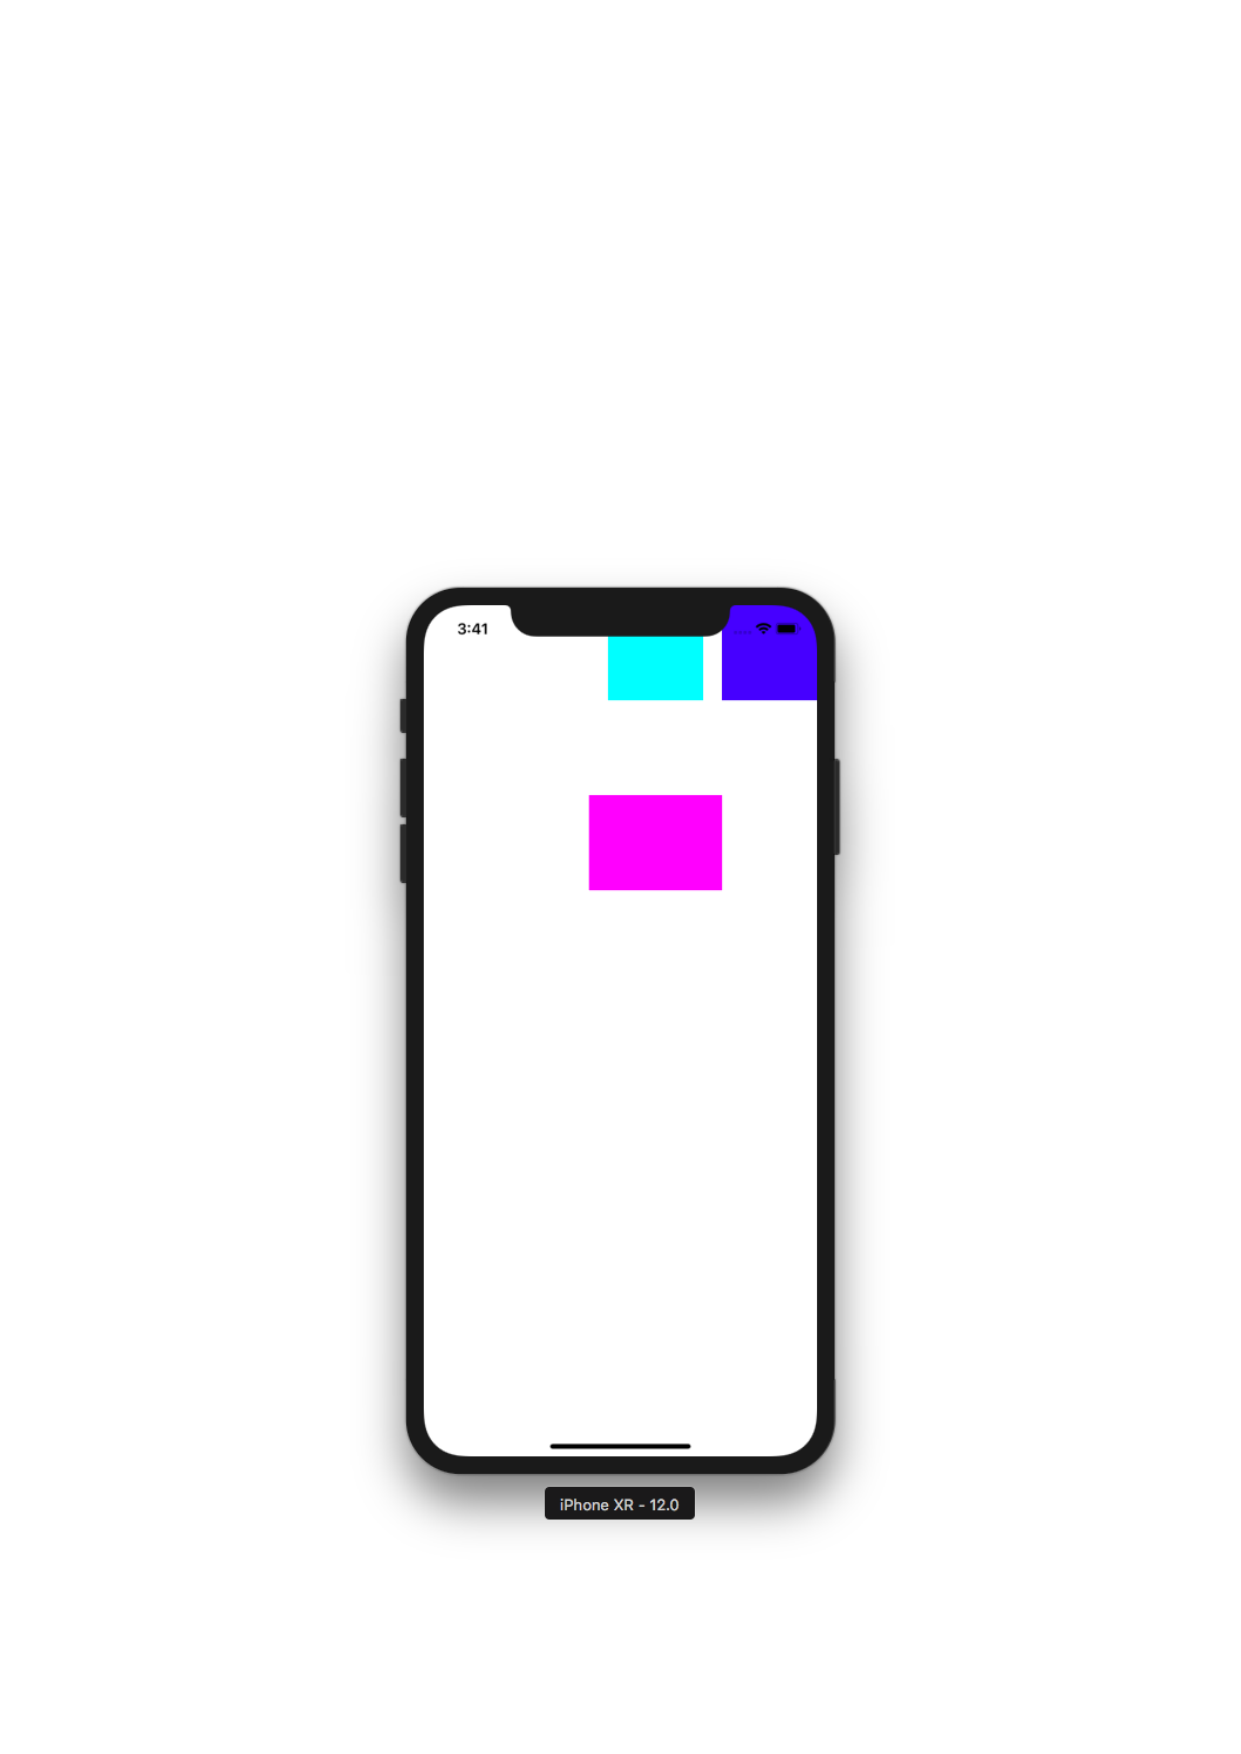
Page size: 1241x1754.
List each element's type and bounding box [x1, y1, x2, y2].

picture [330, 549, 911, 1569]
